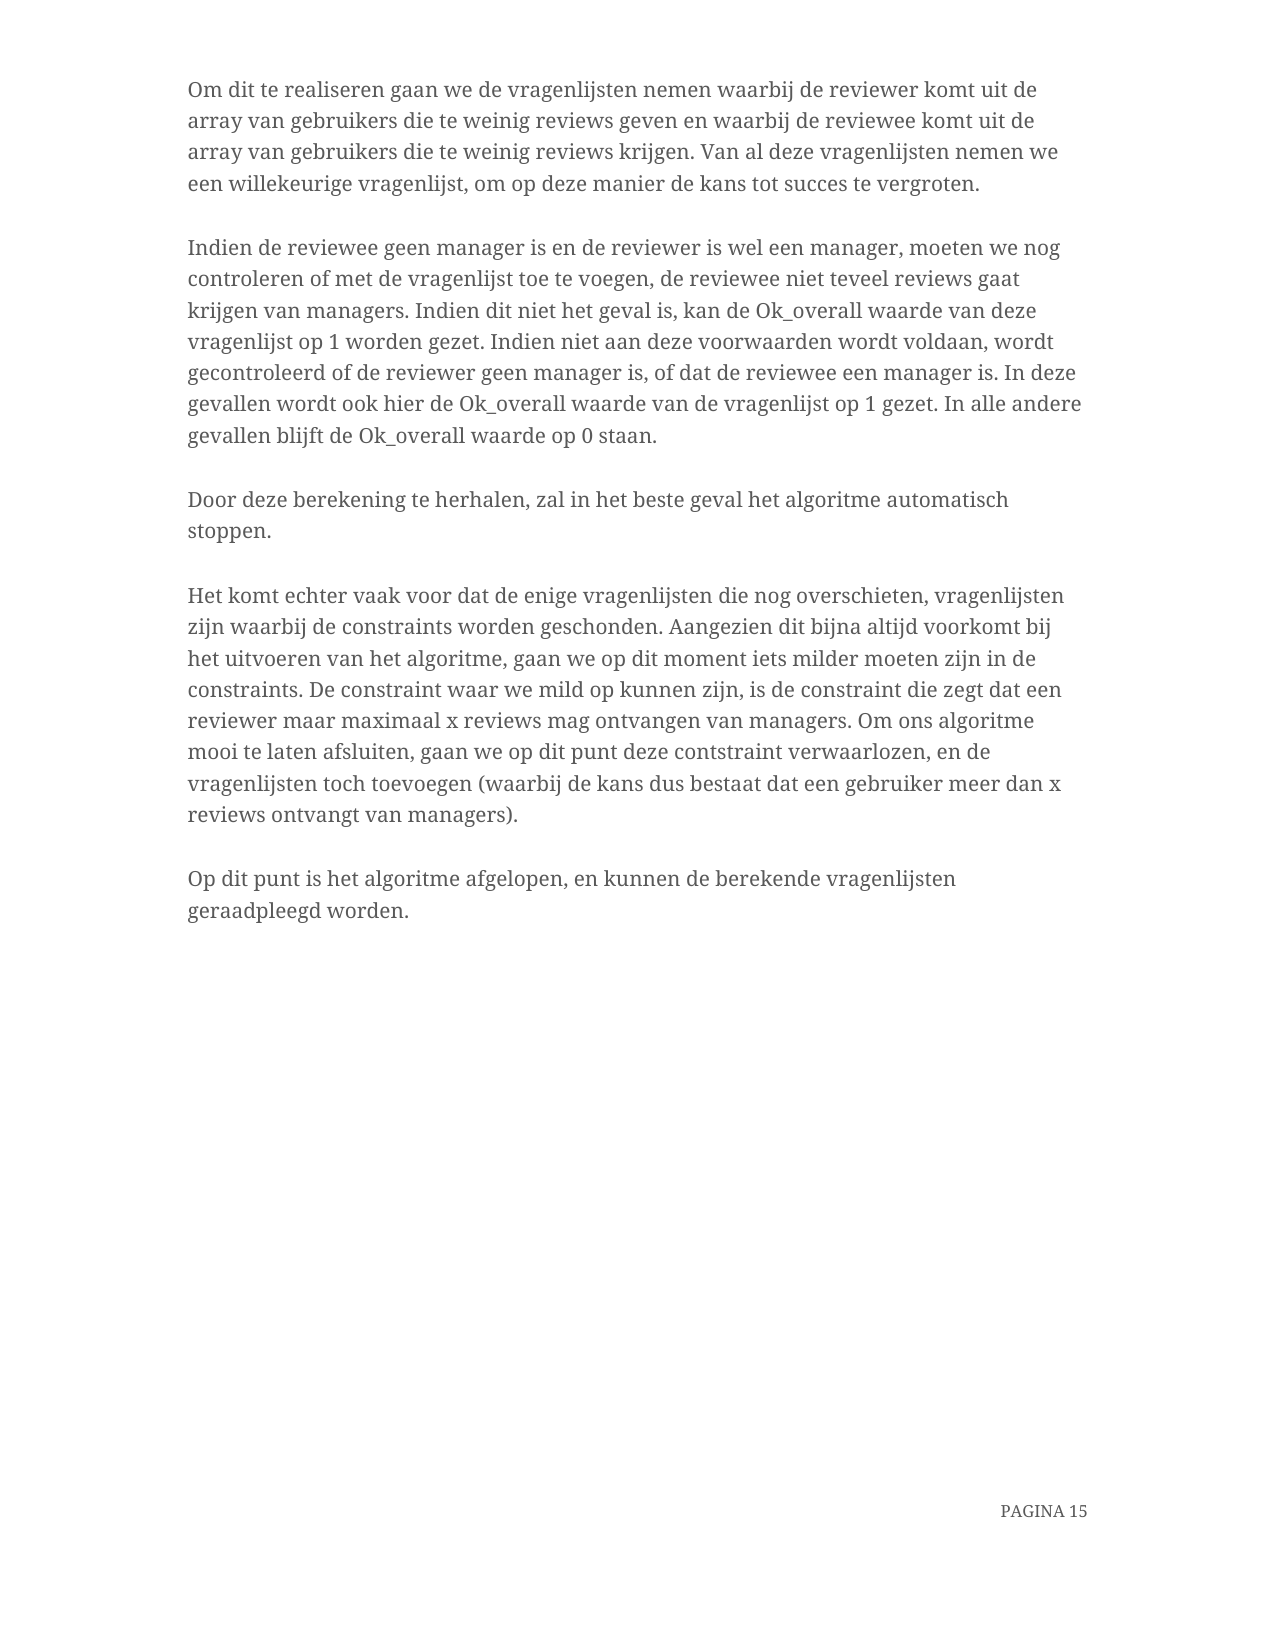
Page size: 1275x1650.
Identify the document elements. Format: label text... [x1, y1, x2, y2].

text Door deze berekening te herhalen, zal in het beste geval het algoritme automatisch stoppen. [187, 485, 1087, 545]
text Indien de reviewee geen manager is en de reviewer is wel een manager, moeten we nog controleren of met de vragenlijst toe te voegen, de reviewee niet teveel reviews gaat krijgen van managers. Indien dit niet het geval is, kan de Ok_overall waarde van deze vragenlijst op 1 worden gezet. Indien niet aan deze voorwaarden wordt voldaan, wordt gecontroleerd of de reviewer geen manager is, of dat de reviewee een manager is. In deze gevallen wordt ook hier de Ok_overall waarde van de vragenlijst op 1 gezet. In alle andere gevallen blijft de Ok_overall waarde op 0 staan. [187, 233, 1087, 449]
text Om dit te realiseren gaan we de vragenlijsten nemen waarbij de reviewer komt uit de array van gebruikers die te weinig reviews geven en waarbij de reviewee komt uit de array van gebruikers die te weinig reviews krijgen. Van al deze vragenlijsten nemen we een willekeurige vragenlijst, om op deze manier de kans tot succes te vergroten. [187, 75, 1087, 197]
text Op dit punt is het algoritme afgelopen, en kunnen de berekende vragenlijsten geraadpleegd worden. [187, 864, 1087, 924]
text Het komt echter vaak voor dat de enige vragenlijsten die nog overschieten, vragenlijsten zijn waarbij de constraints worden geschonden. Aangezien dit bijna altijd voorkomt bij het uitvoeren van het algoritme, gaan we op dit moment iets milder moeten zijn in de constraints. De constraint waar we mild op kunnen zijn, is de constraint die zegt dat een reviewer maar maximaal x reviews mag ontvangen van managers. Om ons algoritme mooi te laten afsluiten, gaan we op dit punt deze contstraint verwaarlozen, en de vragenlijsten toch toevoegen (waarbij de kans dus bestaat dat een gebruiker meer dan x reviews ontvangt van managers). [187, 581, 1087, 828]
